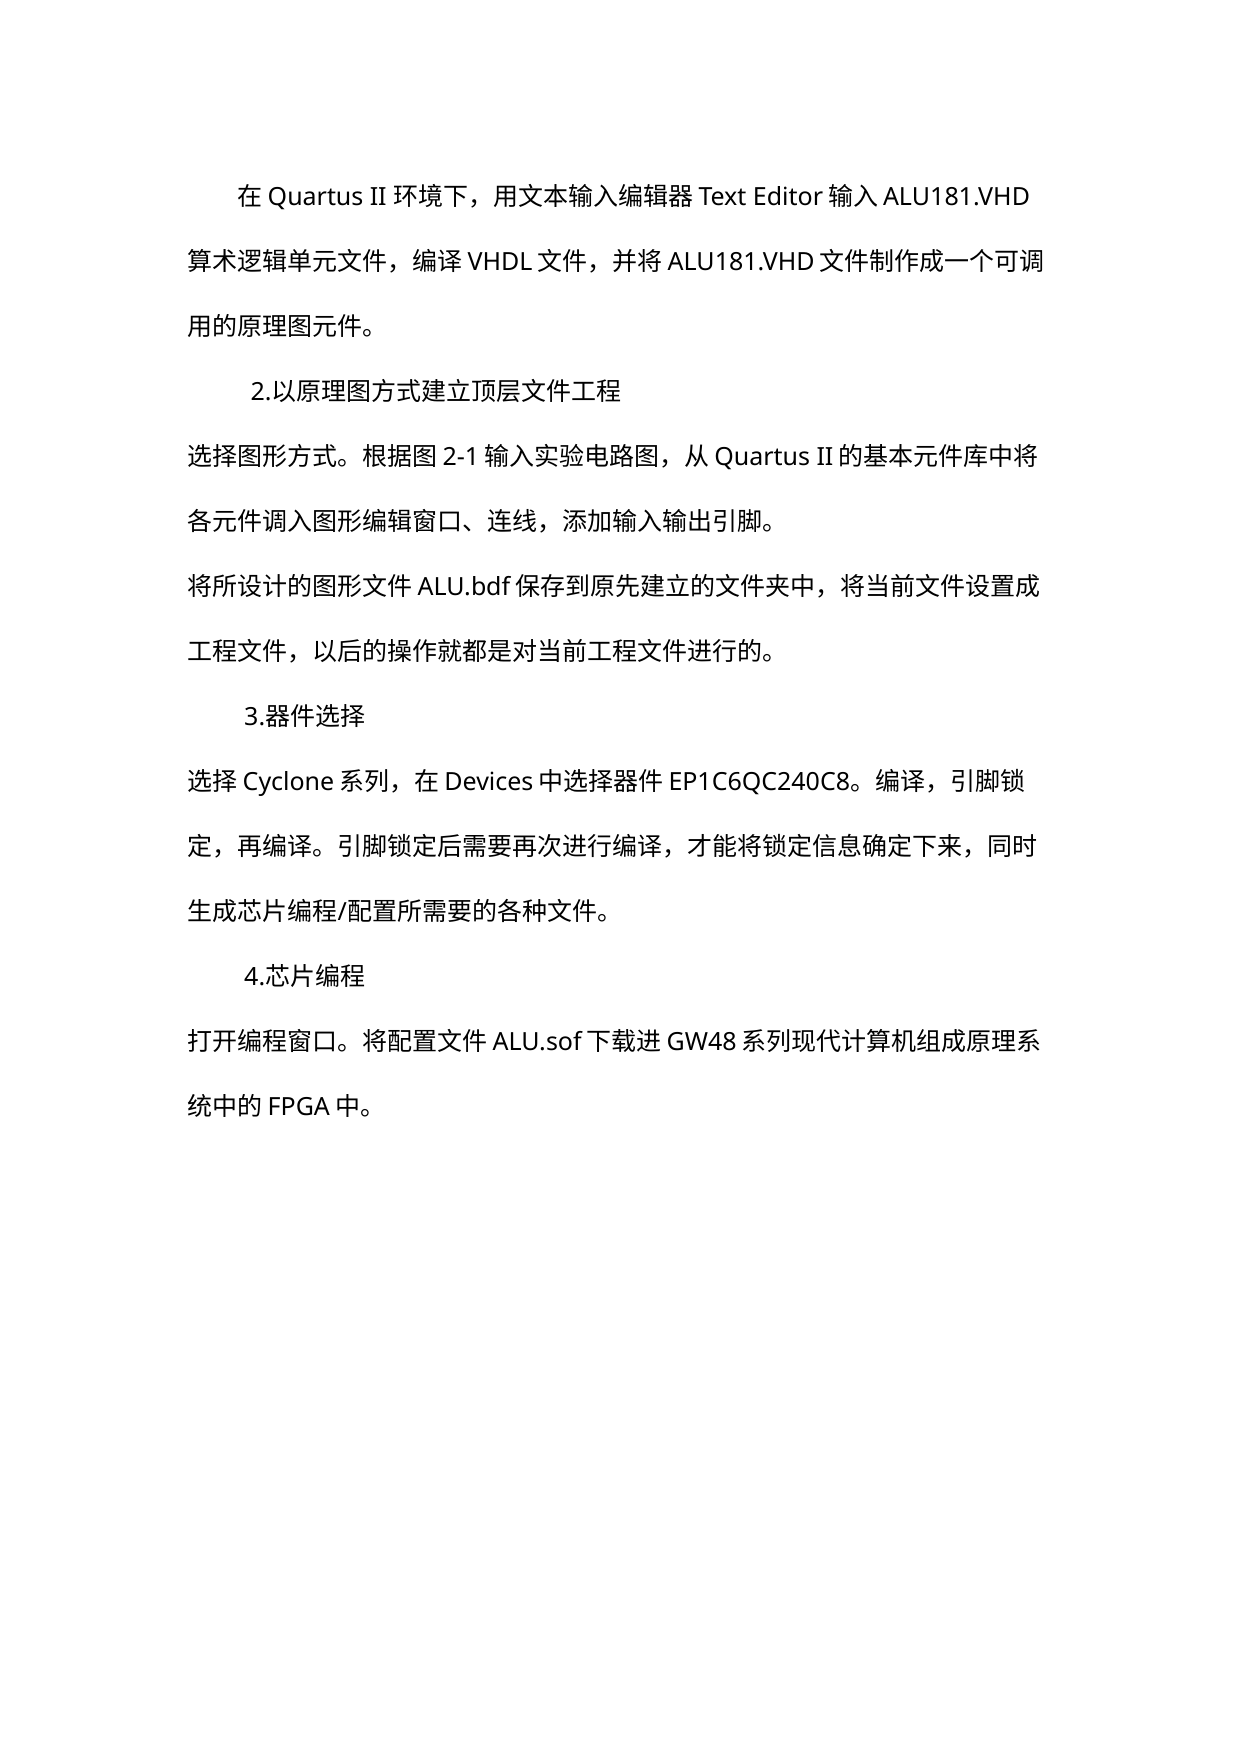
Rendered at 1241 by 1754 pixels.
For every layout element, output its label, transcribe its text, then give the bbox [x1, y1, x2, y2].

text 4.芯片编程 [187, 942, 1053, 1007]
text 打开编程窗口。将配置文件ALU.sof下载进GW48系列现代计算机组成原理系统中的FPGA中。 [187, 1007, 1053, 1137]
text 3.器件选择 [187, 682, 1053, 747]
text 将所设计的图形文件ALU.bdf保存到原先建立的文件夹中，将当前文件设置成工程文件，以后的操作就都是对当前工程文件进行的。 [187, 552, 1053, 682]
text 选择图形方式。根据图2-1输入实验电路图，从Quartus II的基本元件库中将各元件调入图形编辑窗口、连线，添加输入输出引脚。 [187, 422, 1053, 552]
text 选择Cyclone系列，在Devices中选择器件EP1C6QC240C8。编译，引脚锁定，再编译。引脚锁定后需要再次进行编译，才能将锁定信息确定下来，同时生成芯片编程/配置所需要的各种文件。 [187, 747, 1053, 942]
text 2.以原理图方式建立顶层文件工程 [187, 357, 1053, 422]
text 在Quartus II 环境下，用文本输入编辑器Text Editor输入ALU181.VHD算术逻辑单元文件，编译VHDL文件，并将ALU181.VHD文件制作成一个可调用的原理图元件。 [187, 162, 1053, 357]
